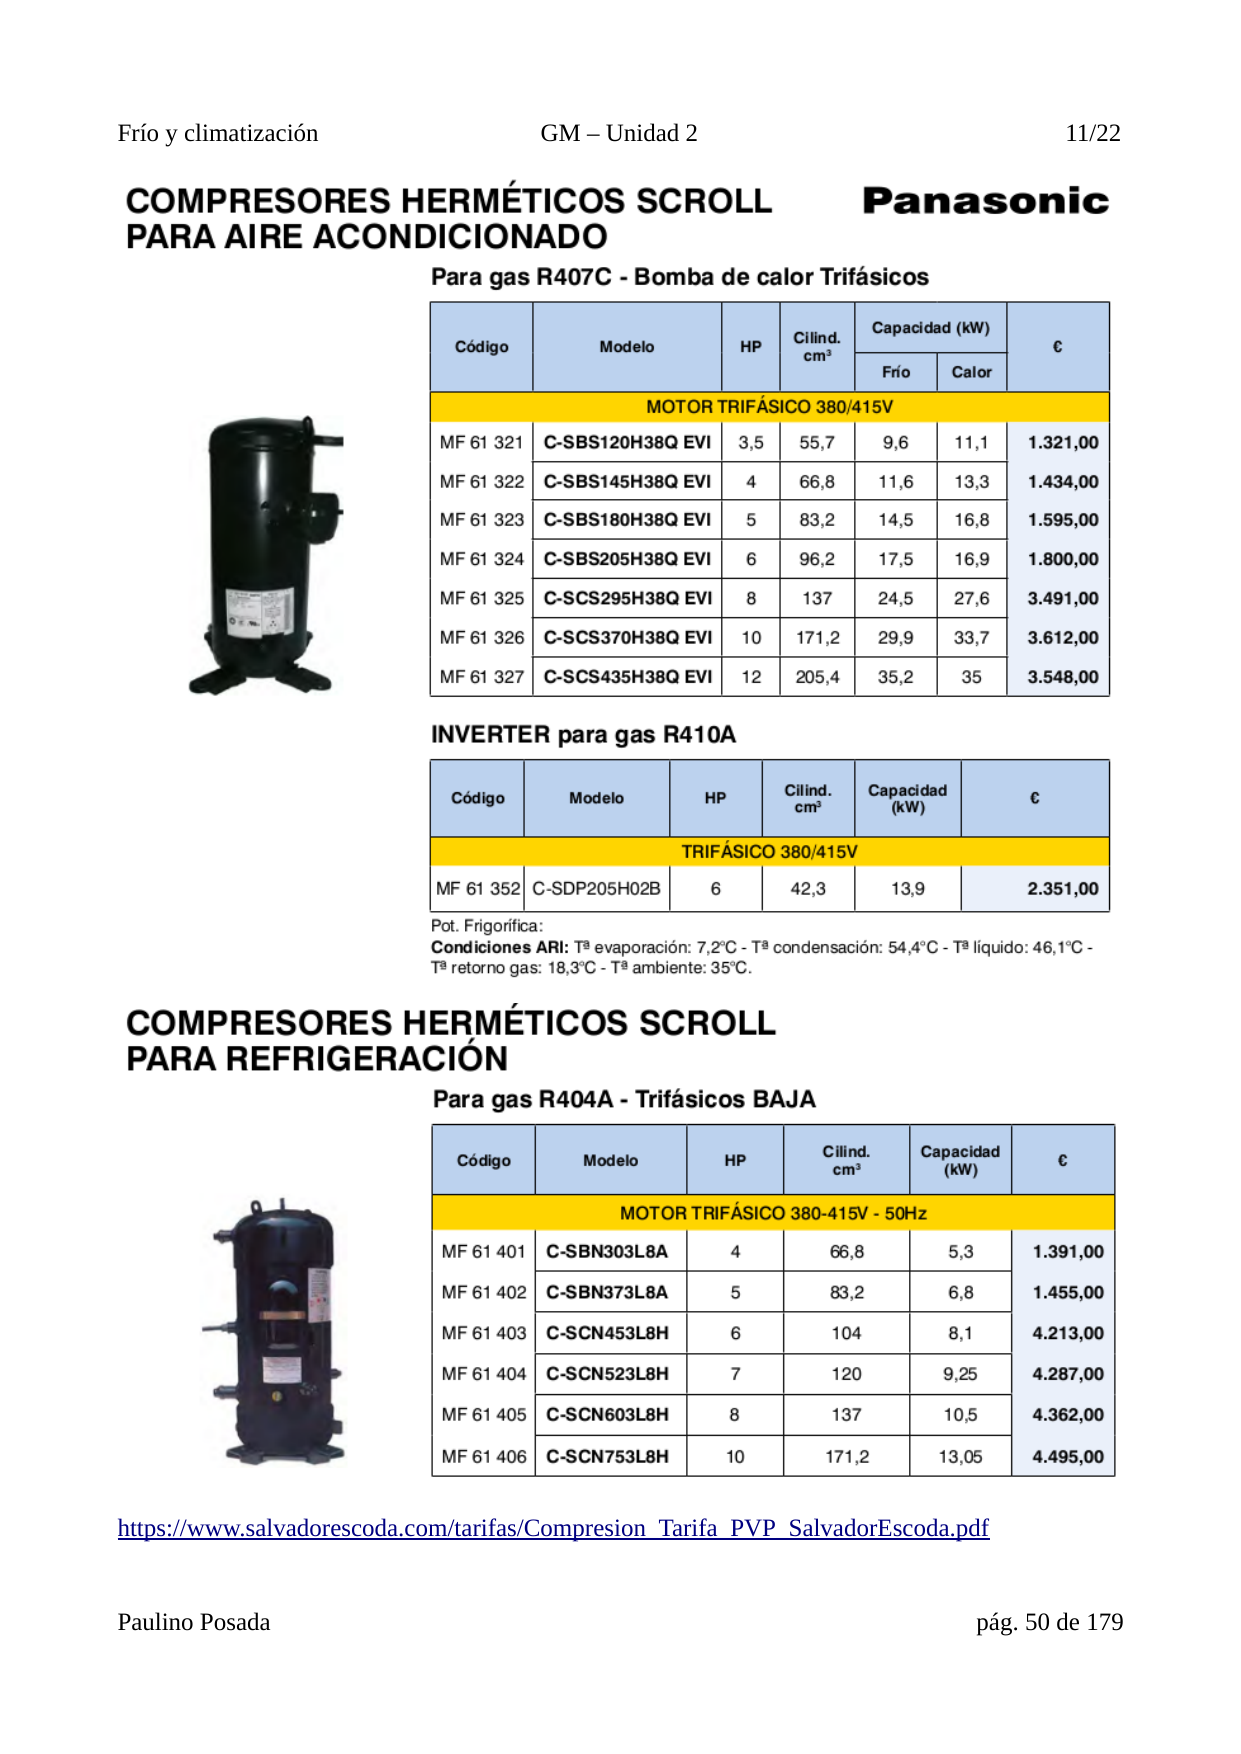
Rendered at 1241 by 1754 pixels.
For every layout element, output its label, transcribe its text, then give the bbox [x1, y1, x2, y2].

picture [118, 176, 1123, 981]
picture [117, 1003, 1122, 1482]
text https://www.salvadorescoda.com/tarifas/Compresion_Tarifa_PVP_SalvadorEscoda.pdf [117, 1513, 1123, 1542]
